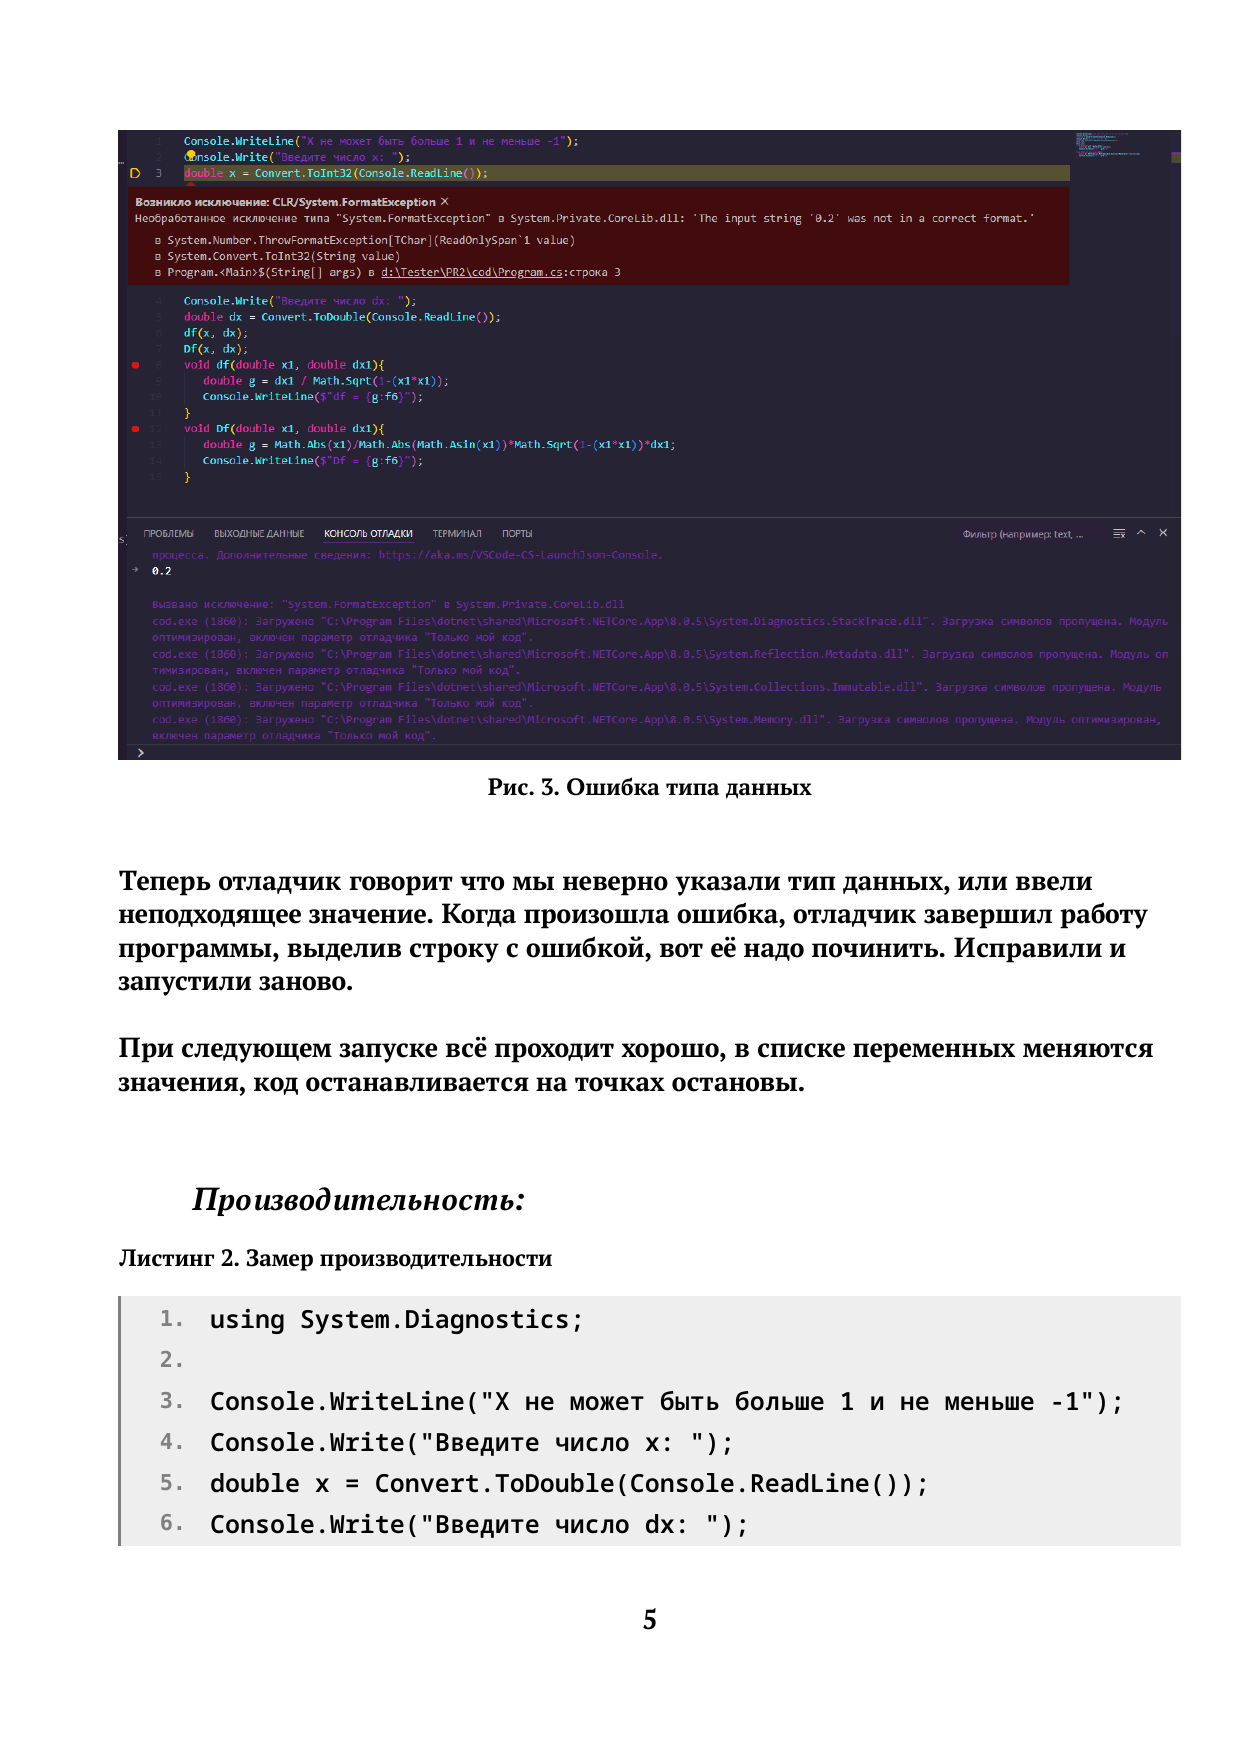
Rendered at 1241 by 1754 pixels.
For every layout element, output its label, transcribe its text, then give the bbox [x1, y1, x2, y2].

picture [118, 130, 1182, 760]
list using System.Diagnostics; [121, 1296, 1181, 1336]
text Листинг 2. Замер производительности [118, 1243, 1181, 1272]
list Console.Write("Введите число dx: "); [121, 1500, 1181, 1546]
text Теперь отладчик говорит что мы неверно указали тип данных, или ввели неподходящее значение. Когда произошла ошибка, отладчик завершил работу программы, выделив строку с ошибкой, вот её надо починить. Исправили и запустили заново. [118, 863, 1181, 997]
list double x = Convert.ToDouble(Console.ReadLine()); [121, 1459, 1181, 1499]
text Рис. 3. Ошибка типа данных [118, 760, 1181, 801]
list Console.Write("Введите число x: "); [121, 1419, 1181, 1459]
subtitle Производительность: [118, 1179, 1181, 1218]
text При следующем запуске всё проходит хорошо, в списке переменных меняются значения, код останавливается на точках остановы. [118, 1031, 1181, 1098]
list Console.WriteLine("X не может быть больше 1 и не меньше -1"); [121, 1378, 1181, 1418]
